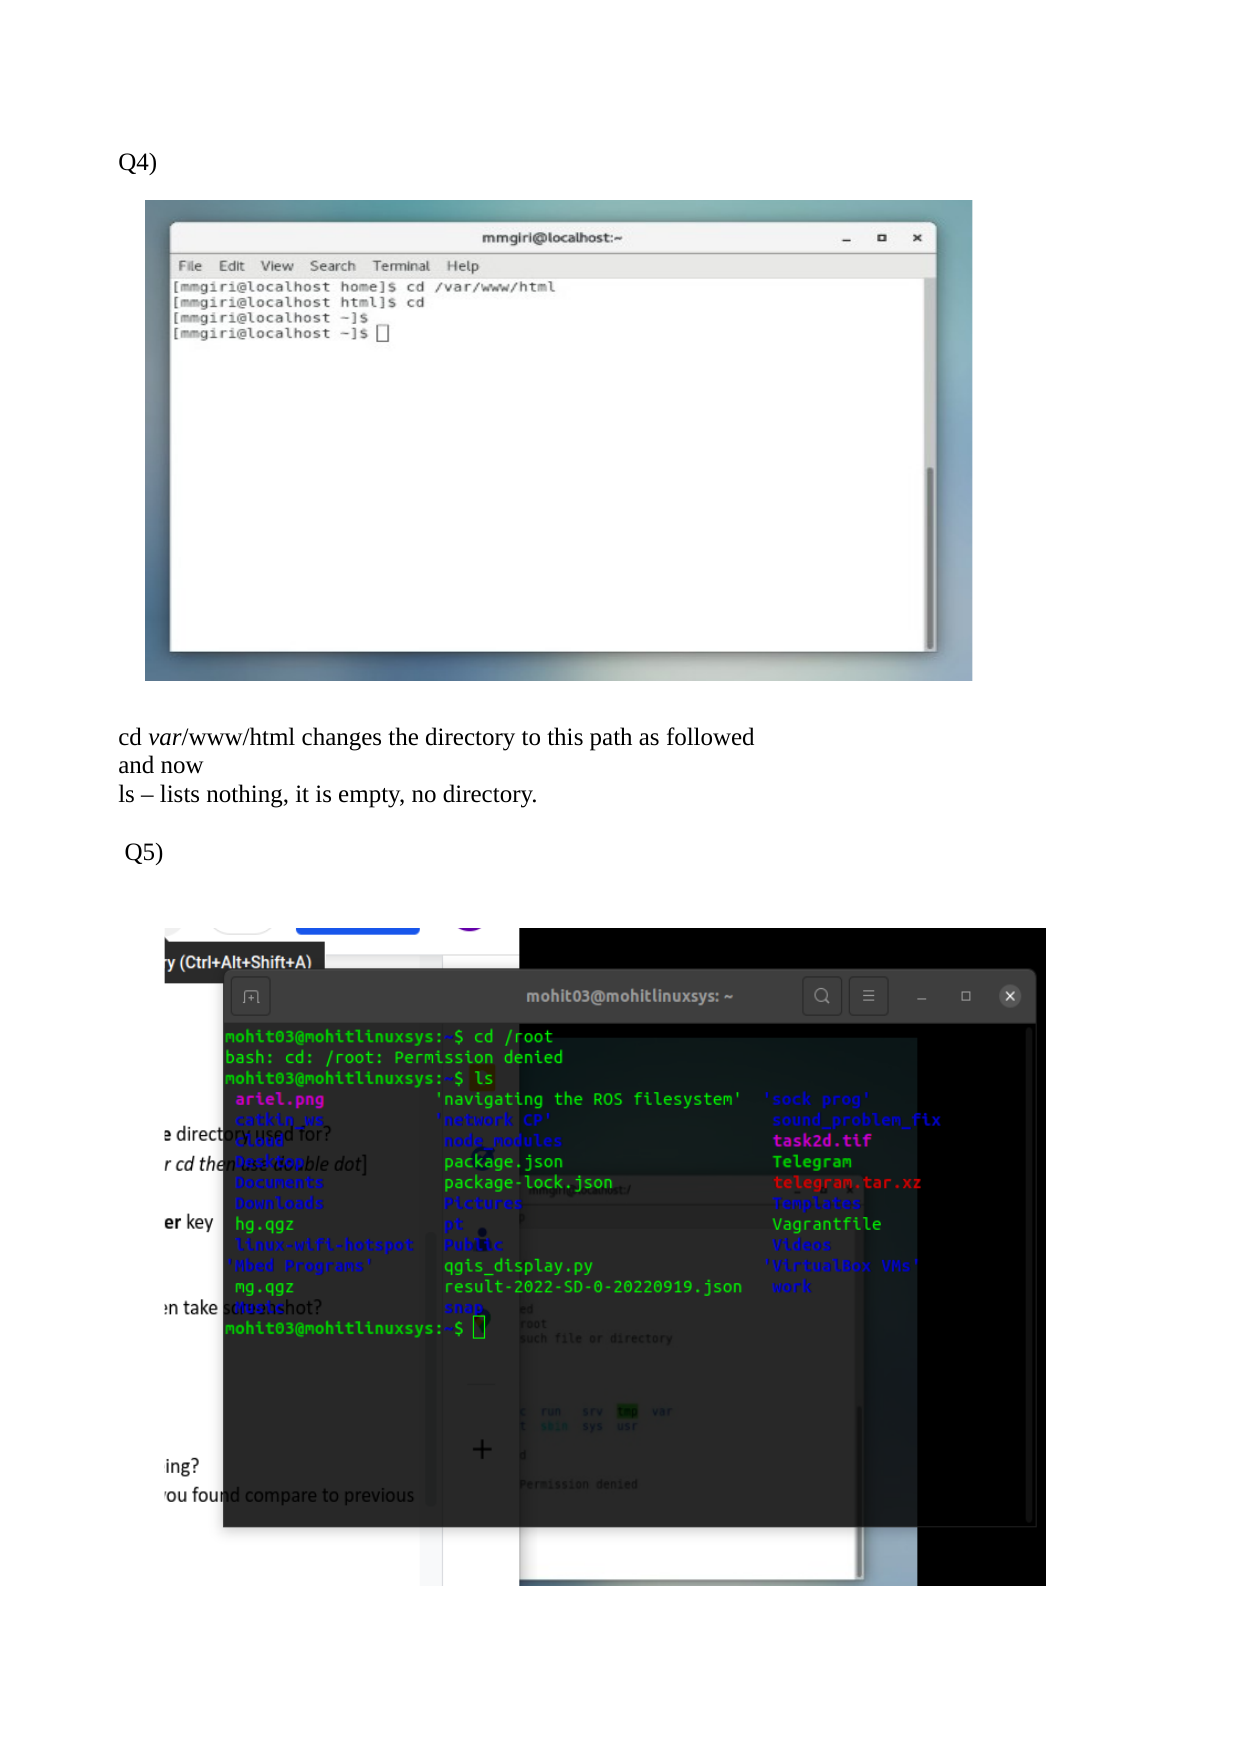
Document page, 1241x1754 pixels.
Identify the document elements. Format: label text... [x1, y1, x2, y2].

picture [221, 928, 450, 1586]
text Q4) [118, 147, 1122, 176]
text ls – lists nothing, it is empty, no directory. [118, 779, 1122, 808]
picture [146, 200, 973, 681]
text and now [118, 751, 1122, 779]
text Q5) [118, 837, 1122, 866]
text cd var/www/html changes the directory to this path as followed [118, 722, 1122, 751]
